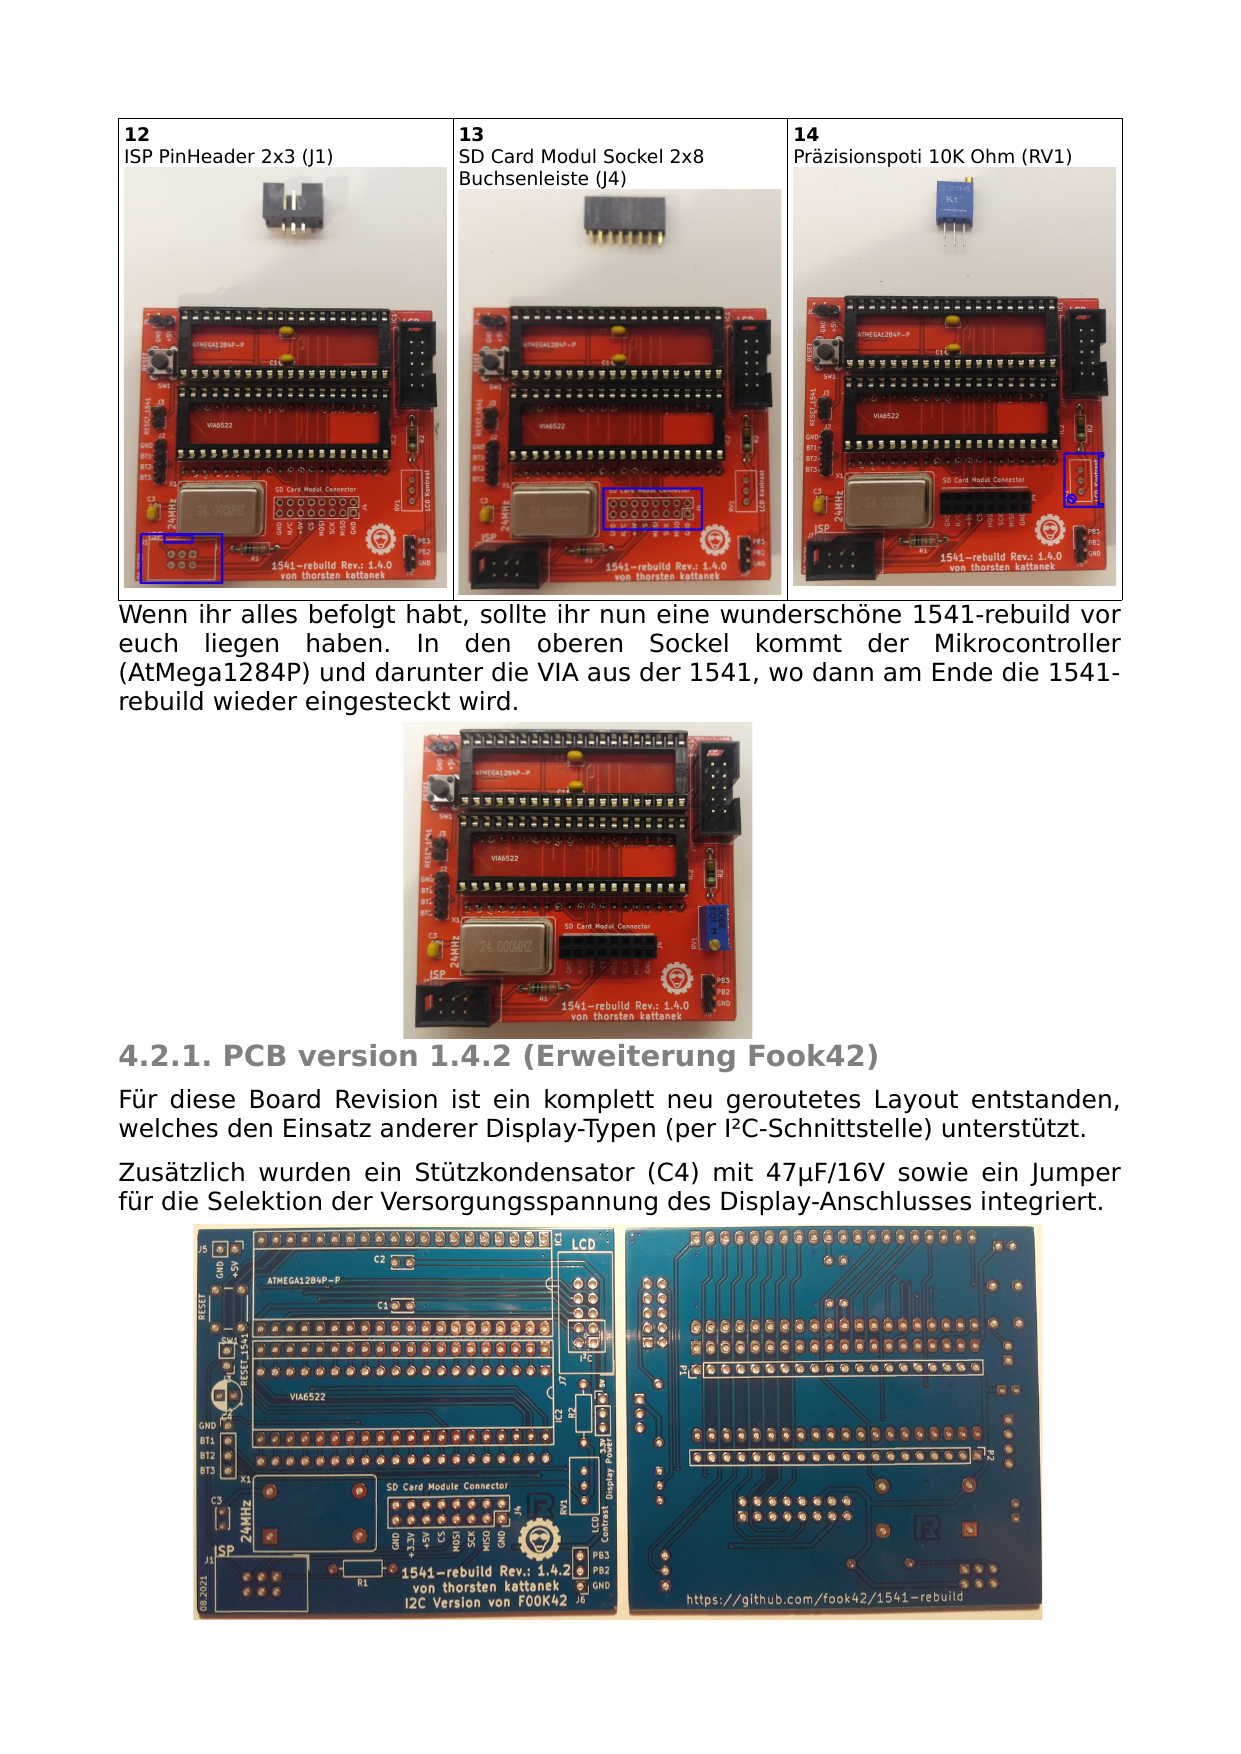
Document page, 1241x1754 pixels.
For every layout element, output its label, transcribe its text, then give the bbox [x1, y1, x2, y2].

table_cell 13 SD Card Modul Sockel 2x8 Buchsenleiste (J4) [454, 119, 787, 600]
subtitle PCB version 1.4.2 (Erweiterung Fook42) [118, 746, 1122, 1073]
picture [403, 722, 753, 1039]
text Zusätzlich wurden ein Stützkondensator (C4) mit 47µF/16V sowie ein Jumper für die Selektion der Versorgungsspannung des Display-Anschlusses integriert. [118, 1158, 1122, 1217]
table_cell 12 ISP PinHeader 2x3 (J1) [119, 119, 453, 600]
picture [193, 1224, 1043, 1620]
text Wenn ihr alles befolgt habt, sollte ihr nun eine wunderschöne 1541-rebuild vor euch liegen haben. In den oberen Sockel kommt der Mikrocontroller (AtMega1284P) und darunter die VIA aus der 1541, wo dann am Ende die 1541-rebuild wieder eingesteckt wird. [118, 601, 1122, 717]
text Für diese Board Revision ist ein komplett neu geroutetes Layout entstanden, welches den Einsatz anderer Display-Typen (per I²C-Schnittstelle) unterstützt. [118, 1085, 1122, 1144]
picture [458, 189, 782, 595]
table_cell 14 Präzisionspoti 10K Ohm (RV1) [788, 119, 1122, 600]
picture [793, 167, 1117, 586]
picture [123, 167, 447, 588]
